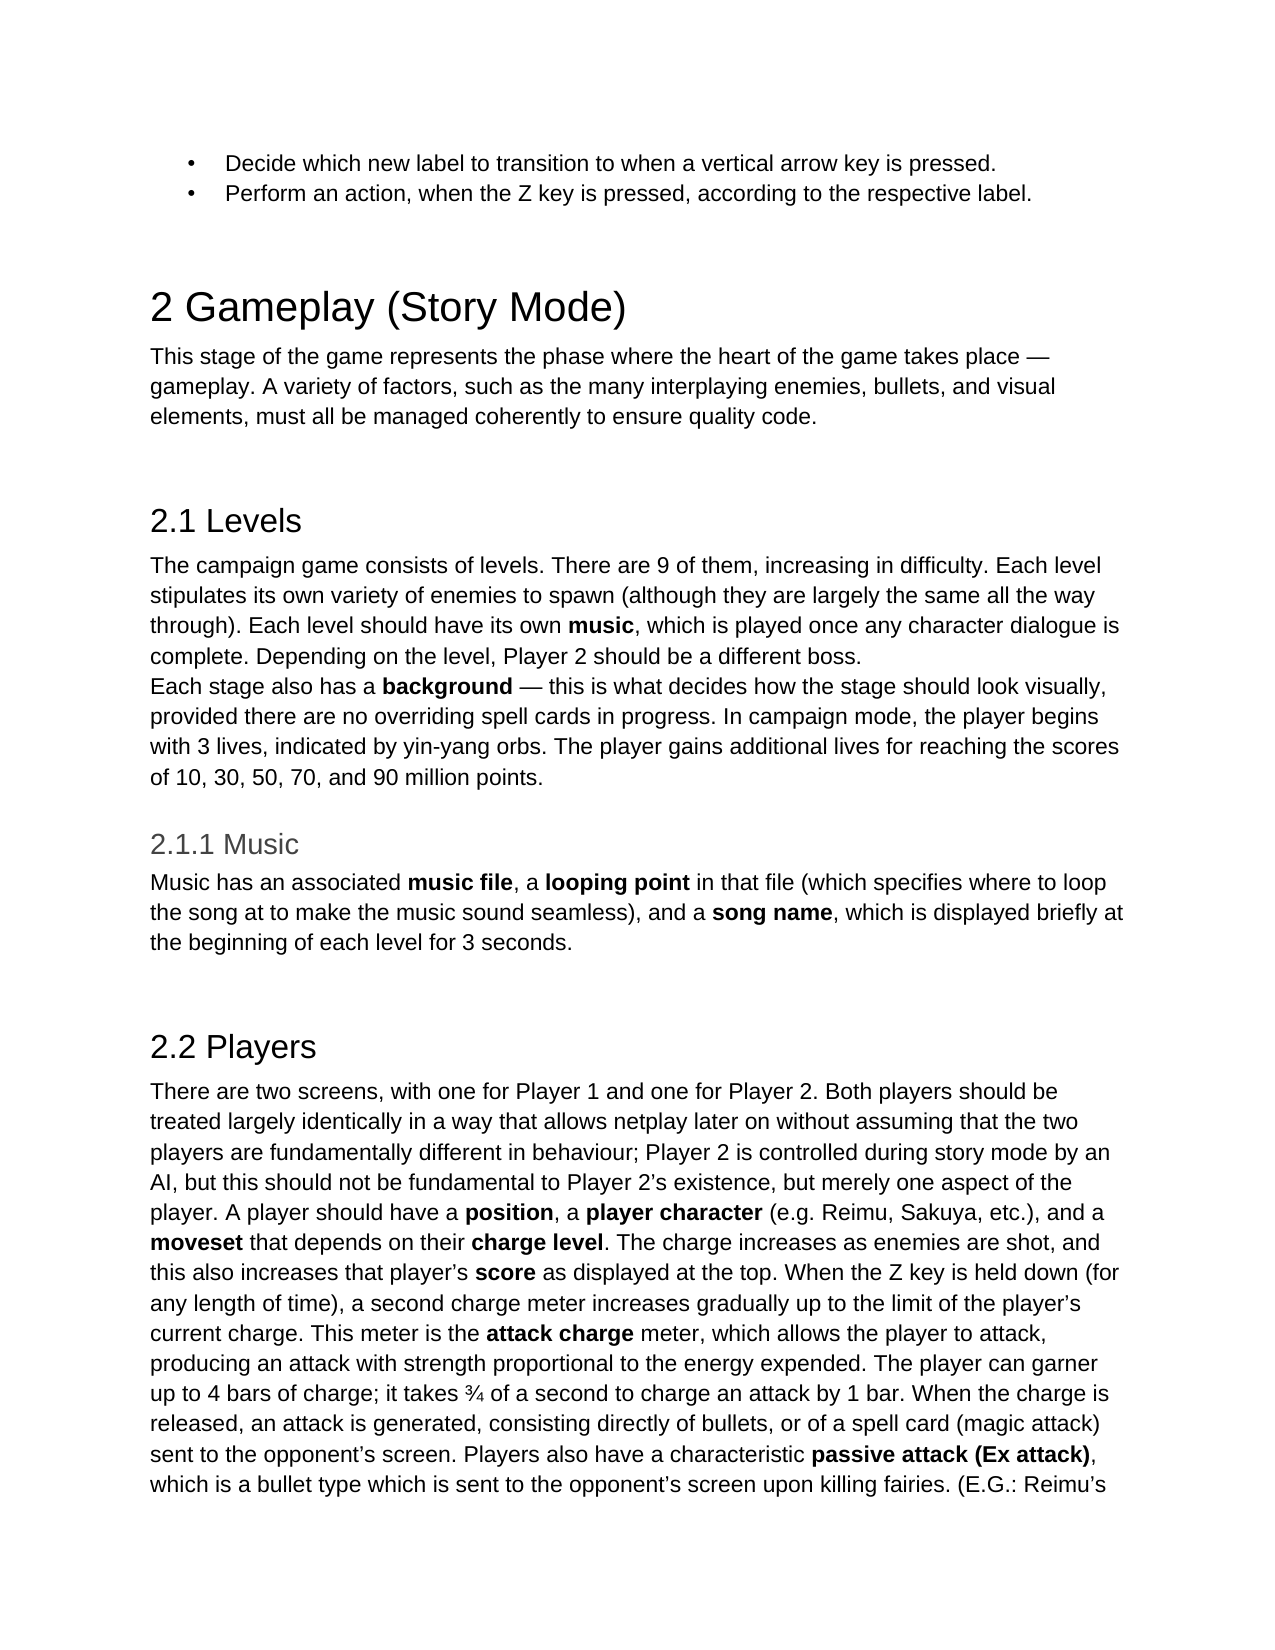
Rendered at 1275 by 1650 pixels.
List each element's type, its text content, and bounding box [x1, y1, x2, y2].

text Each stage also has a background — this is what decides how the stage should look visually, provided there are no overriding spell cards in progress. In campaign mode, the player begins with 3 lives, indicated by yin-yang orbs. The player gains additional lives for reaching the scores of 10, 30, 50, 70, and 90 million points. [150, 673, 1125, 790]
list Decide which new label to transition to when a vertical arrow key is pressed. [187, 150, 1125, 176]
list Perform an action, when the Z key is pressed, according to the respective label. [187, 180, 1125, 207]
text There are two screens, with one for Player 1 and one for Player 2. Both players should be treated largely identically in a way that allows netplay later on without assuming that the two players are fundamentally different in behaviour; Player 2 is controlled during story mode by an AI, but this should not be fundamental to Player 2’s existence, but merely one aspect of the player. A player should have a position, a player character (e.g. Reimu, Sakuya, etc.), and a moveset that depends on their charge level. The charge increases as enemies are shot, and this also increases that player’s score as displayed at the top. When the Z key is held down (for any length of time), a second charge meter increases gradually up to the limit of the player’s current charge. This meter is the attack charge meter, which allows the player to attack, producing an attack with strength proportional to the energy expended. The player can garner up to 4 bars of charge; it takes ¾ of a second to charge an attack by 1 bar. When the charge is released, an attack is generated, consisting directly of bullets, or of a spell card (magic attack) sent to the opponent’s screen. Players also have a characteristic passive attack (Ex attack), which is a bullet type which is sent to the opponent’s screen upon killing fairies. (E.G.: Reimu’s [150, 1078, 1125, 1497]
subtitle 2.2 Players [150, 1027, 1125, 1066]
text The campaign game consists of levels. There are 9 of them, increasing in difficulty. Each level stipulates its own variety of enemies to spawn (although they are largely the same all the way through). Each level should have its own music, which is played once any character dialogue is complete. Depending on the level, Player 2 should be a different boss. [150, 552, 1125, 669]
text This stage of the game represents the phase where the heart of the game takes place — gameplay. A variety of factors, such as the many interplaying enemies, bullets, and visual elements, must all be managed coherently to ensure quality code. [150, 343, 1125, 429]
subtitle 2.1.1 Music [150, 827, 1125, 861]
subtitle 2.1 Levels [150, 501, 1125, 539]
text Music has an associated music file, a looping point in that file (which specifies where to loop the song at to make the music sound seamless), and a song name, which is displayed briefly at the beginning of each level for 3 seconds. [150, 869, 1125, 956]
subtitle 2 Gameplay (Story Mode) [150, 282, 1125, 330]
